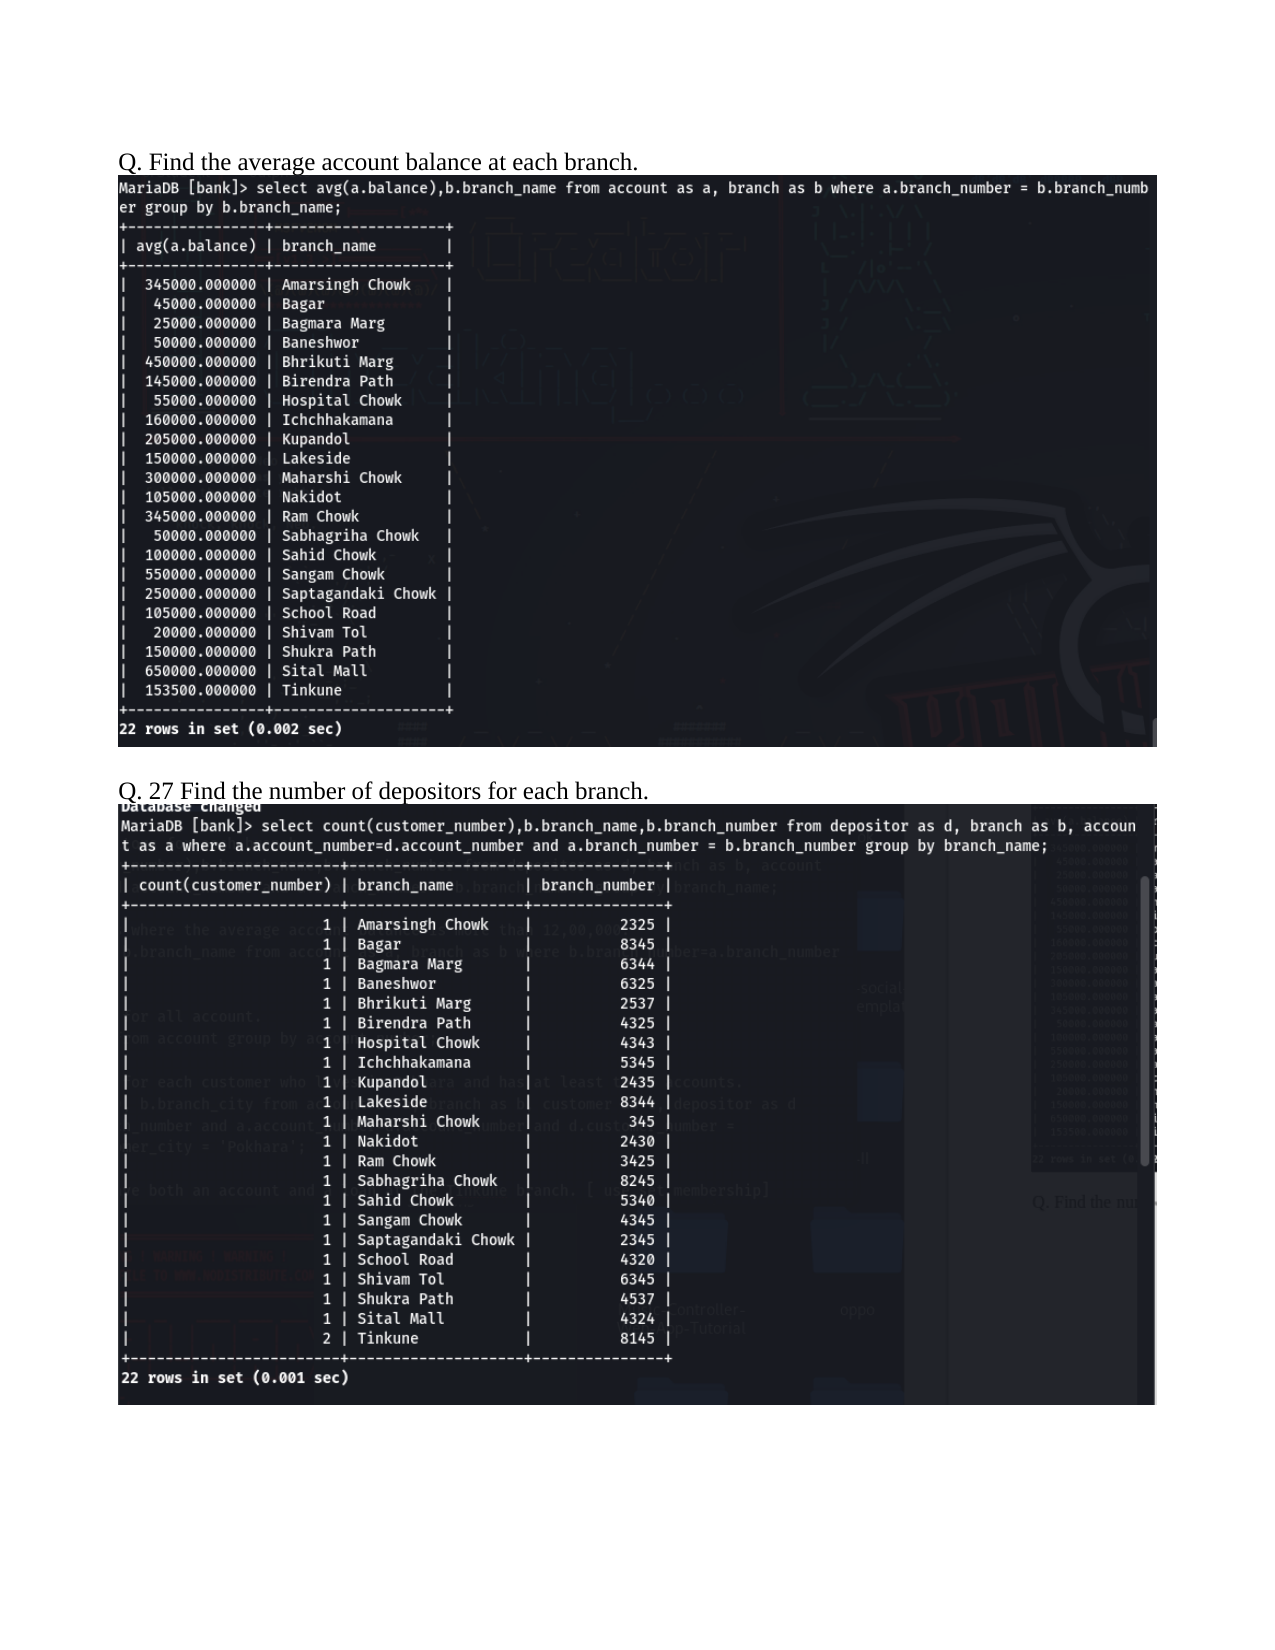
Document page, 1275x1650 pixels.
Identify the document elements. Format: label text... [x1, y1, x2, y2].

picture [118, 175, 1157, 747]
text Q. 27 Find the number of depositors for each branch. [118, 776, 1157, 804]
picture [118, 804, 1157, 1405]
text Q. Find the average account balance at each branch. [118, 147, 1157, 175]
